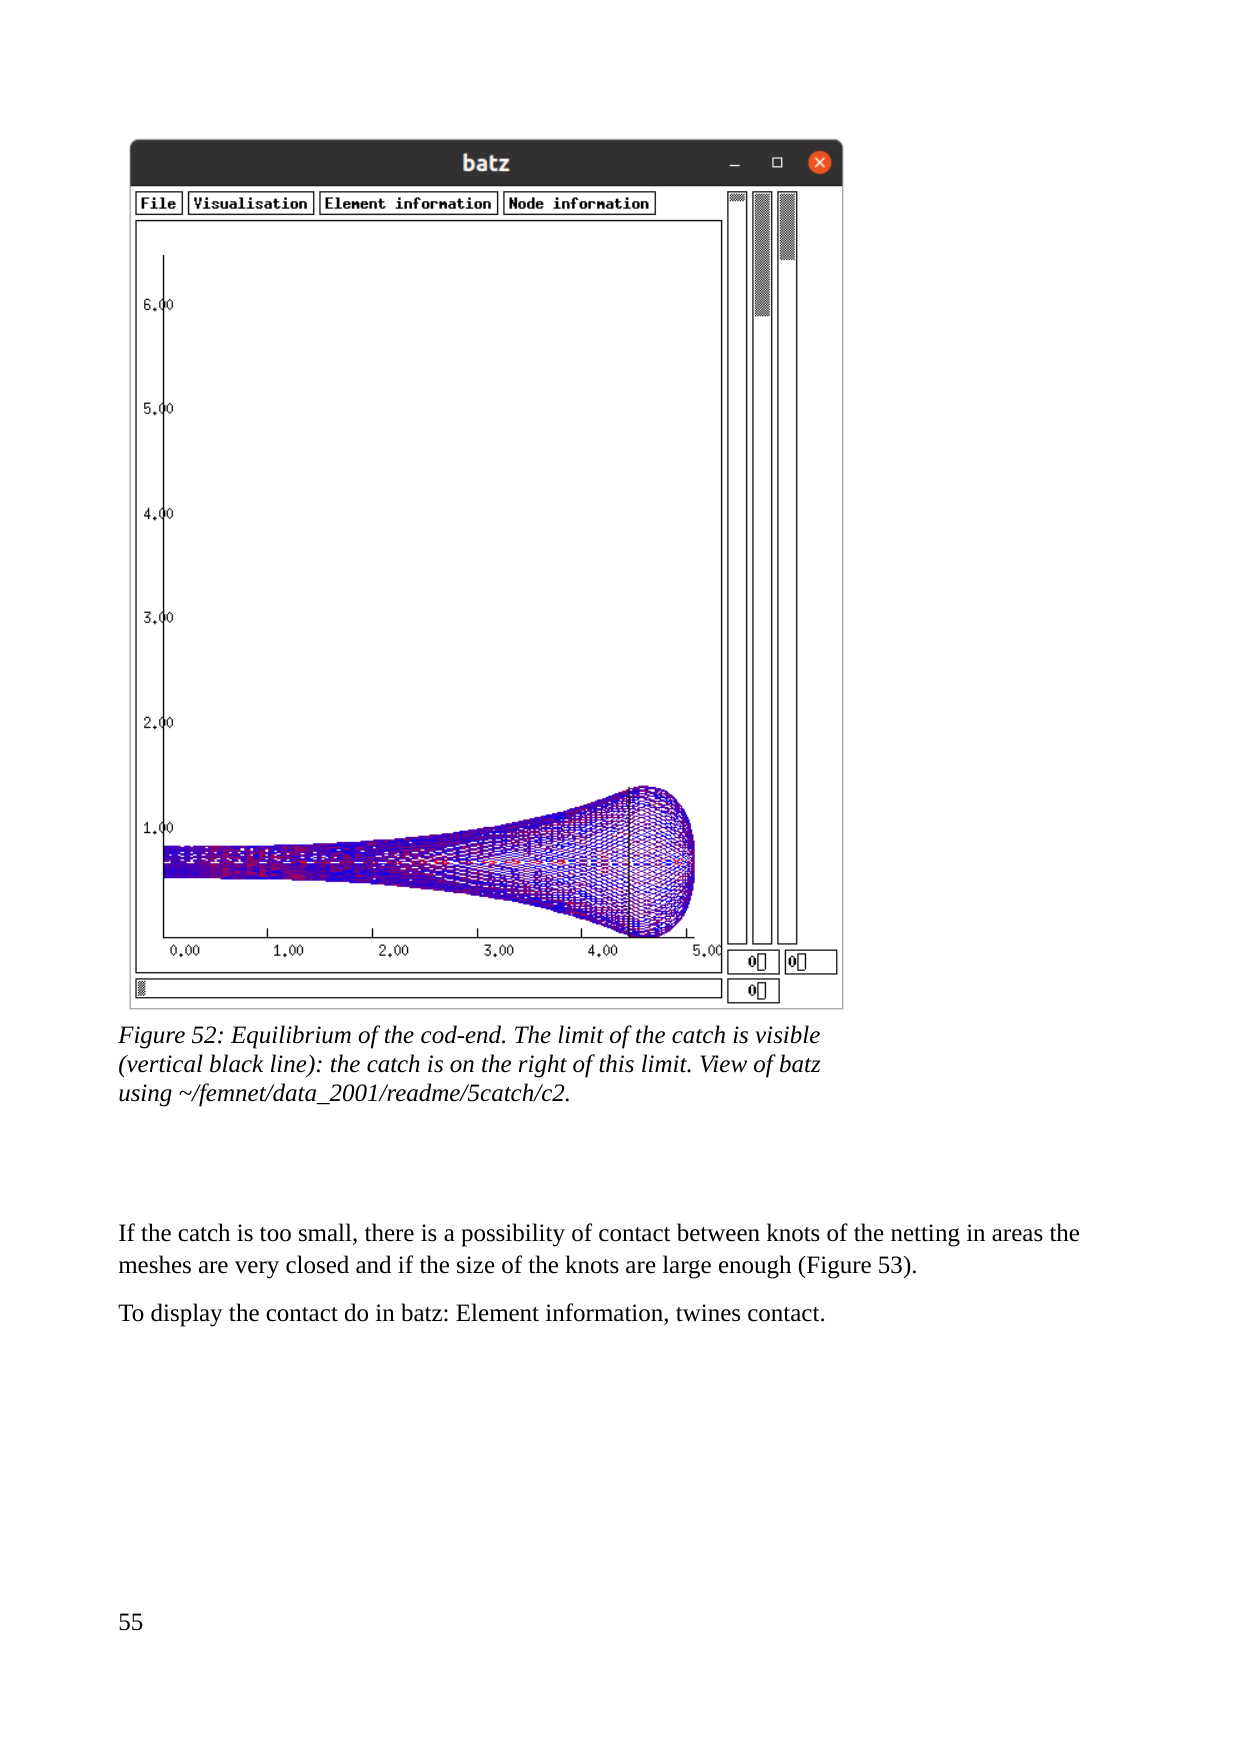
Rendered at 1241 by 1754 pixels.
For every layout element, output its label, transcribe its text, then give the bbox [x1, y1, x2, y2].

text To display the contact do in batz: Element information, twines contact. [118, 1298, 1122, 1327]
text Figure 52: Equilibrium of the cod-end. The limit of the catch is visible (vertical black line): the catch is on the right of this limit. View of batz using ~/femnet/data_2001/readme/5catch/c2. [118, 1021, 854, 1107]
text If the catch is too small, there is a possibility of contact between knots of the netting in areas the meshes are very closed and if the size of the knots are large enough (Figure 53). [118, 1218, 1122, 1279]
picture [118, 130, 855, 1021]
